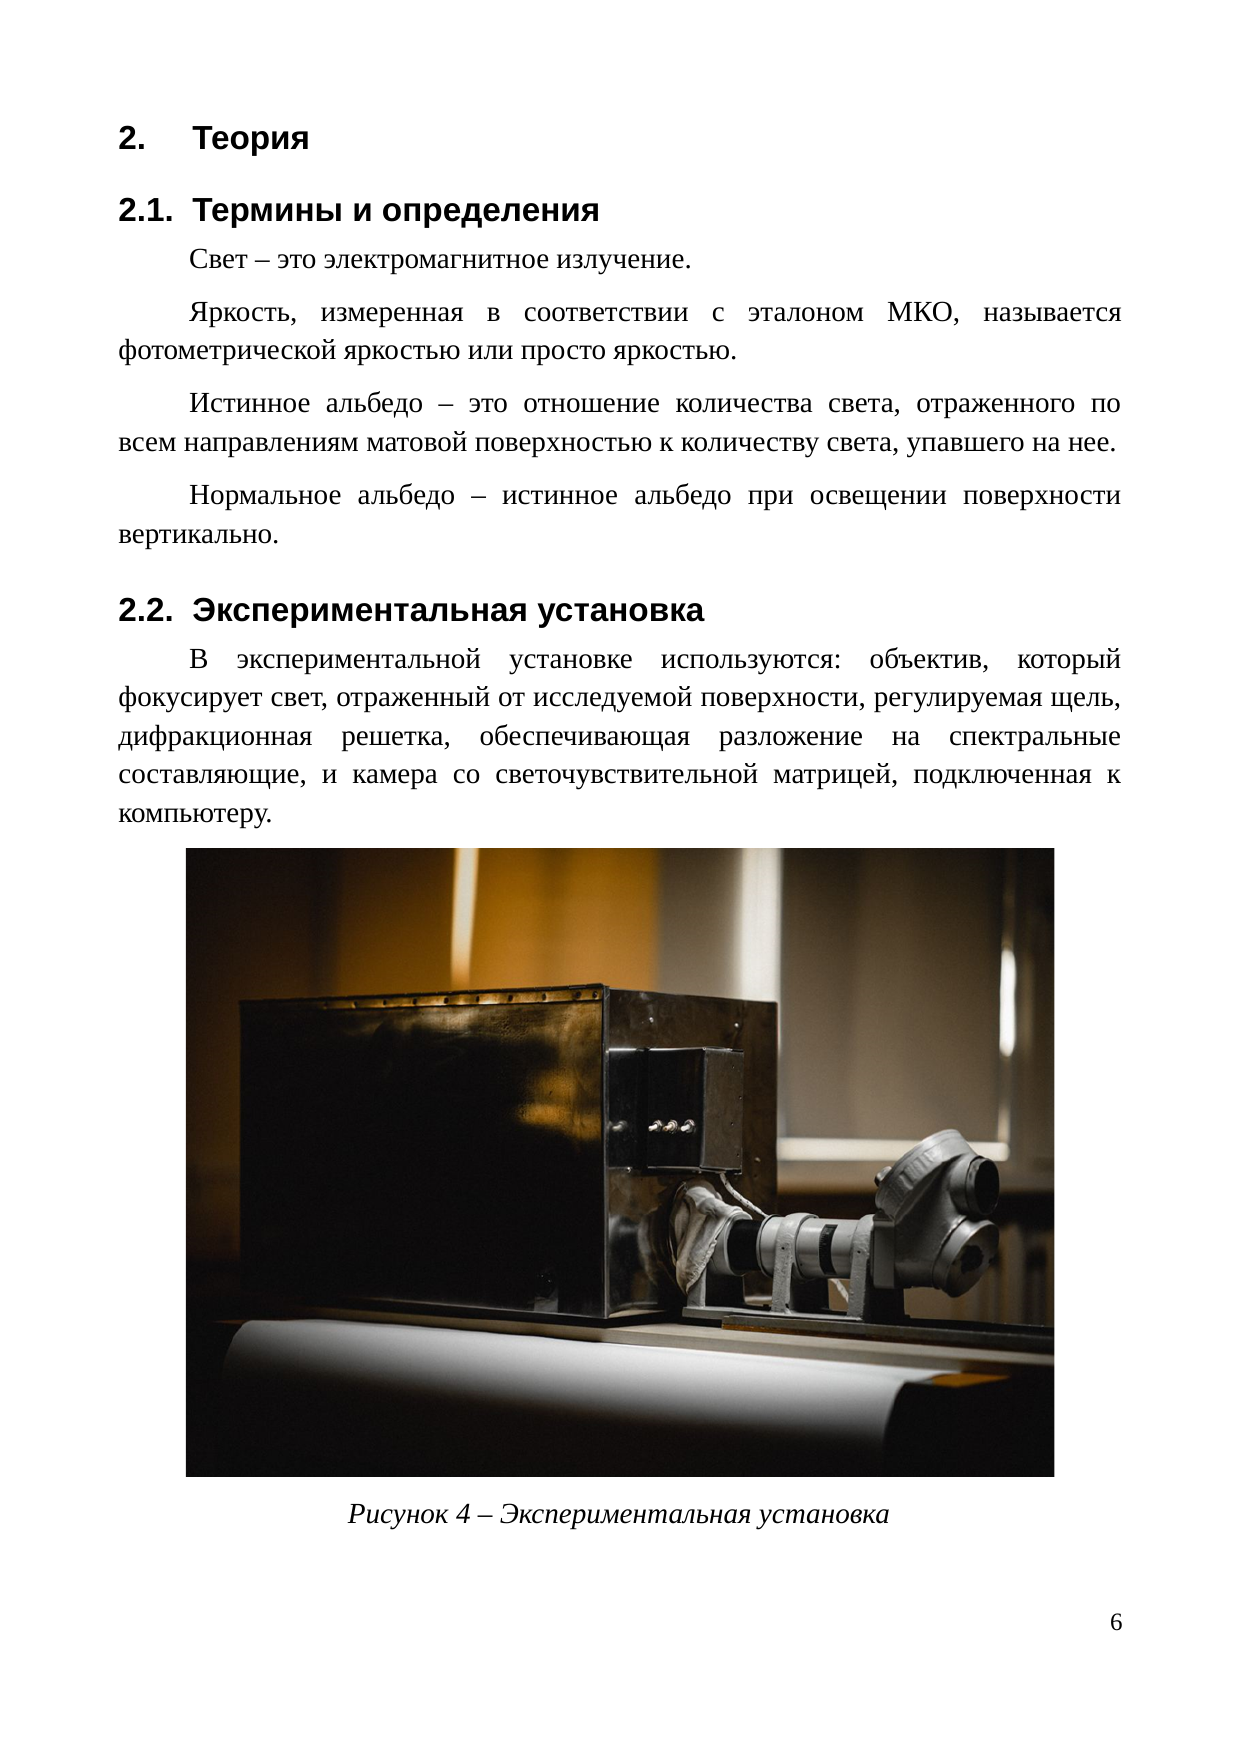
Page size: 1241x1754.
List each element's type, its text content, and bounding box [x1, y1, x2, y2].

picture [185, 848, 1055, 1477]
text Рисунок 4 – Экспериментальная установка [118, 1496, 1122, 1530]
text Свет – это электромагнитное излучение. [118, 241, 1122, 274]
text Истинное альбедо – это отношение количества света, отраженного по всем направлениям матовой поверхностью к количеству света, упавшего на нее. [118, 386, 1122, 458]
text В экспериментальной установке используются: объектив, который фокусирует свет, отраженный от исследуемой поверхности, регулируемая щель, дифракционная решетка, обеспечивающая разложение на спектральные составляющие, и камера со светочувствительной матрицей, подключенная к компьютеру. [118, 641, 1122, 828]
subtitle Термины и определения [118, 190, 1122, 228]
subtitle Экспериментальная установка [118, 590, 1122, 628]
text Нормальное альбедо – истинное альбедо при освещении поверхности вертикально. [118, 477, 1122, 549]
subtitle Теория [118, 118, 1122, 157]
text Яркость, измеренная в соответствии с эталоном МКО, называется фотометрической яркостью или просто яркостью. [118, 294, 1122, 366]
